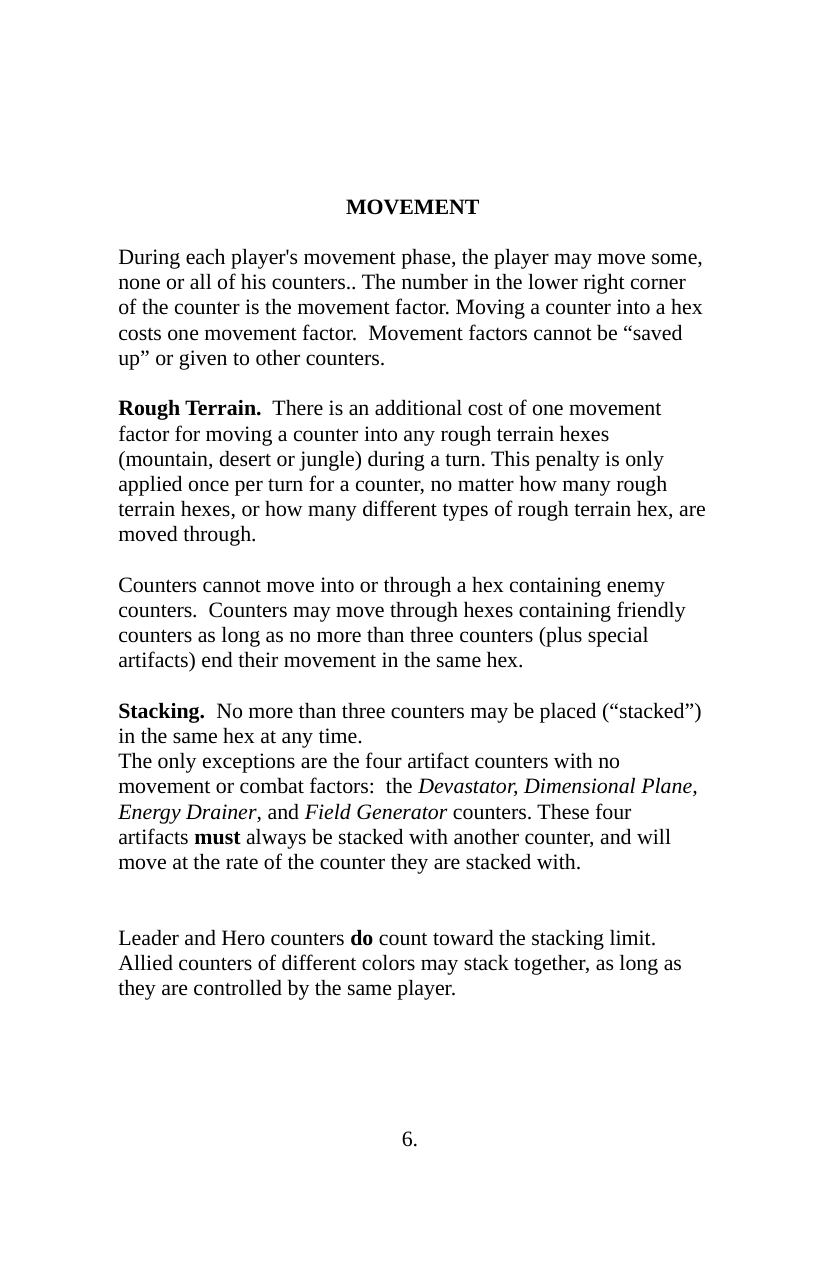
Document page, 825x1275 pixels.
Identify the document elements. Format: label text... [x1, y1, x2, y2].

text MOVEMENT [118, 194, 707, 219]
text The only exceptions are the four artifact counters with no movement or combat factors: the Devastator, Dimensional Plane, Energy Drainer, and Field Generator counters. These four artifacts must always be stacked with another counter, and will move at the rate of the counter they are stacked with. [118, 748, 707, 874]
text Counters cannot move into or through a hex containing enemy counters. Counters may move through hexes containing friendly counters as long as no more than three counters (plus special artifacts) end their movement in the same hex. [118, 572, 707, 673]
text Stacking. No more than three counters may be placed (“stacked”) in the same hex at any time. [118, 698, 707, 748]
text During each player's movement phase, the player may move some, none or all of his counters.. The number in the lower right corner of the counter is the movement factor. Moving a counter into a hex costs one movement factor. Movement factors cannot be “saved up” or given to other counters. [118, 244, 707, 370]
text Leader and Hero counters do count toward the stacking limit. Allied counters of different colors may stack together, as long as they are controlled by the same player. [118, 925, 707, 1000]
text Rough Terrain. There is an additional cost of one movement factor for moving a counter into any rough terrain hexes (mountain, desert or jungle) during a turn. This penalty is only applied once per turn for a counter, no matter how many rough terrain hexes, or how many different types of rough terrain hex, are moved through. [118, 395, 707, 547]
text 6. [118, 1126, 707, 1152]
